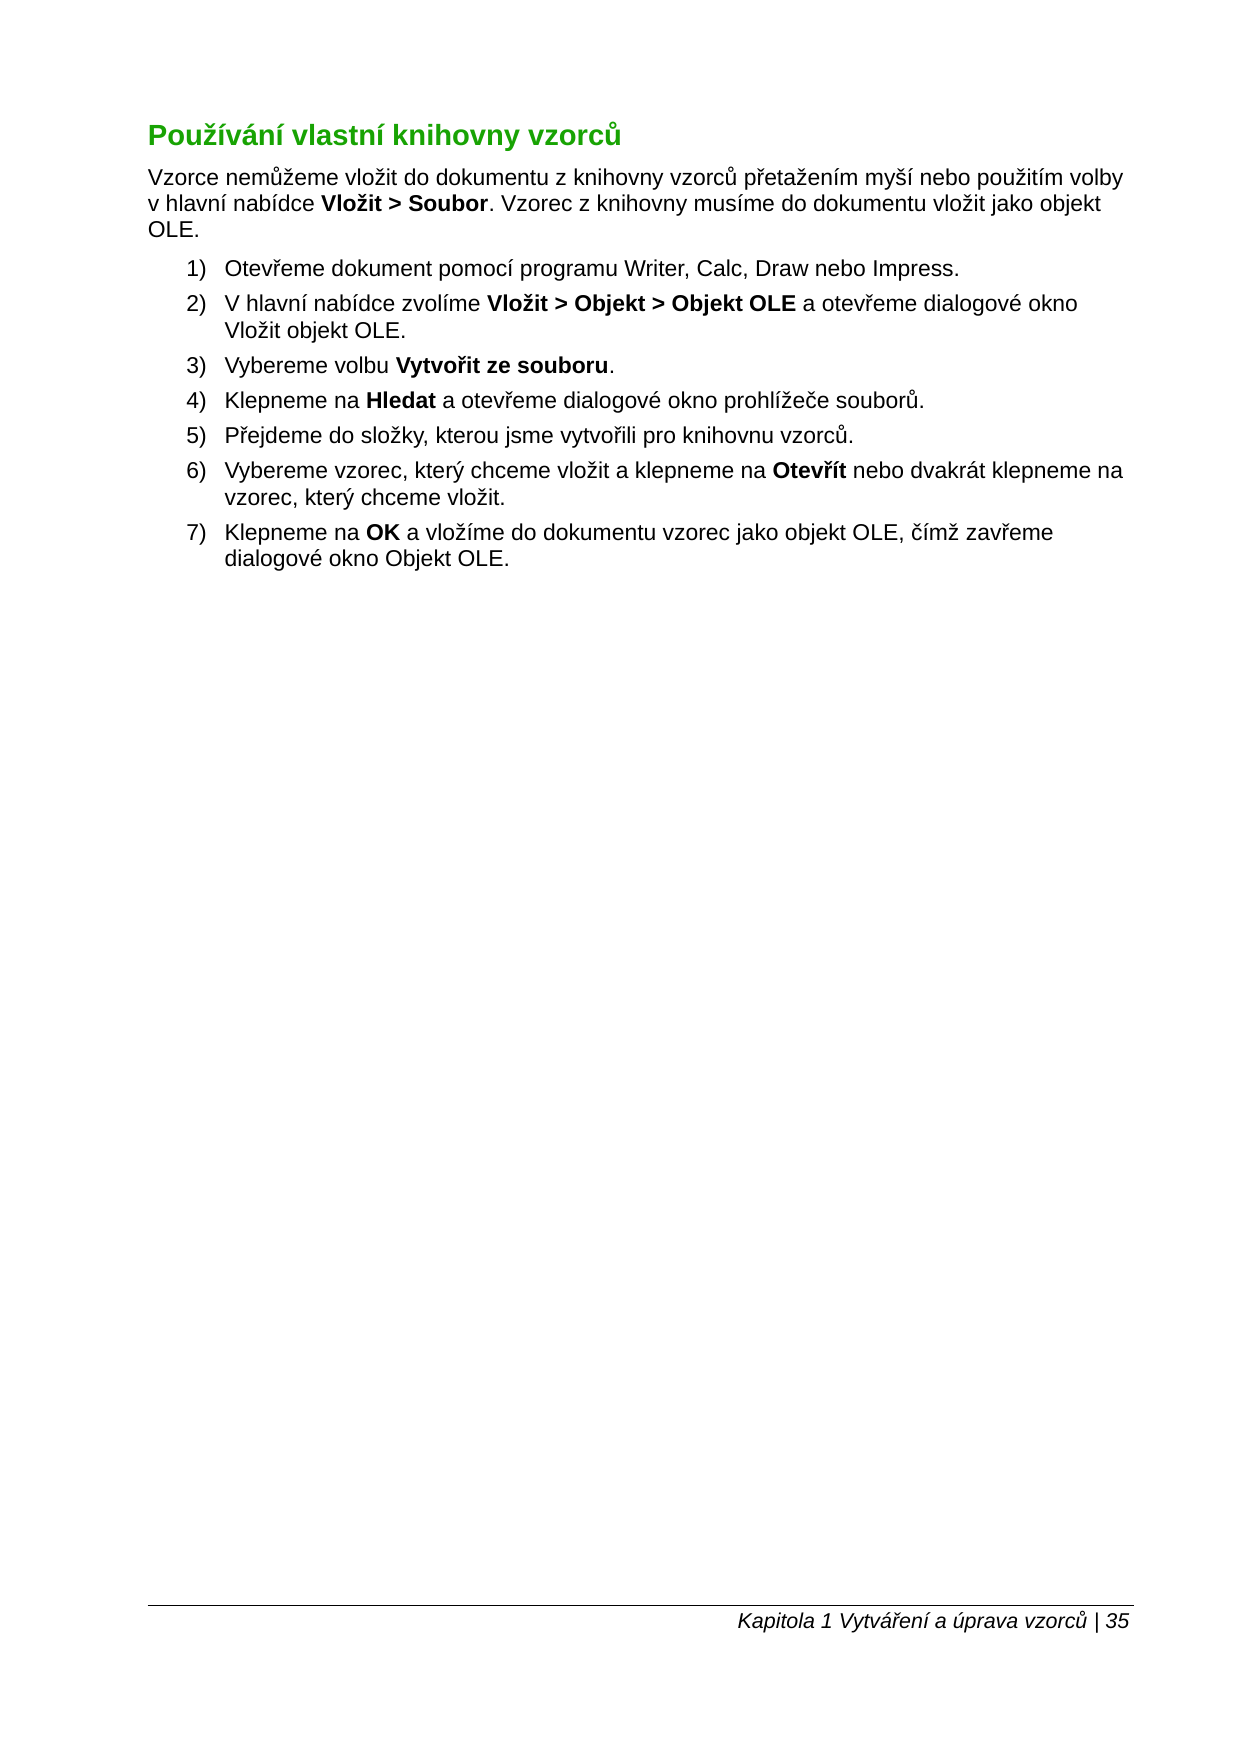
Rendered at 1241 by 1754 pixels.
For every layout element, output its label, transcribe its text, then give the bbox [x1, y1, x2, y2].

subtitle Používání vlastní knihovny vzorců [148, 118, 1134, 152]
list Klepneme na Hledat a otevřeme dialogové okno prohlížeče souborů. [207, 387, 1134, 413]
list V hlavní nabídce zvolíme Vložit > Objekt > Objekt OLE a otevřeme dialogové okno Vložit objekt OLE. [207, 290, 1134, 343]
list Otevřeme dokument pomocí programu Writer, Calc, Draw nebo Impress. [207, 255, 1134, 281]
list Vybereme volbu Vytvořit ze souboru. [207, 352, 1134, 378]
text Vzorce nemůžeme vložit do dokumentu z knihovny vzorců přetažením myší nebo použitím volby v hlavní nabídce Vložit > Soubor. Vzorec z knihovny musíme do dokumentu vložit jako objekt OLE. [148, 163, 1134, 242]
list Klepneme na OK a vložíme do dokumentu vzorec jako objekt OLE, čímž zavřeme dialogové okno Objekt OLE. [207, 519, 1134, 572]
list Přejdeme do složky, kterou jsme vytvořili pro knihovnu vzorců. [207, 422, 1134, 448]
list Vybereme vzorec, který chceme vložit a klepneme na Otevřít nebo dvakrát klepneme na vzorec, který chceme vložit. [207, 457, 1134, 510]
